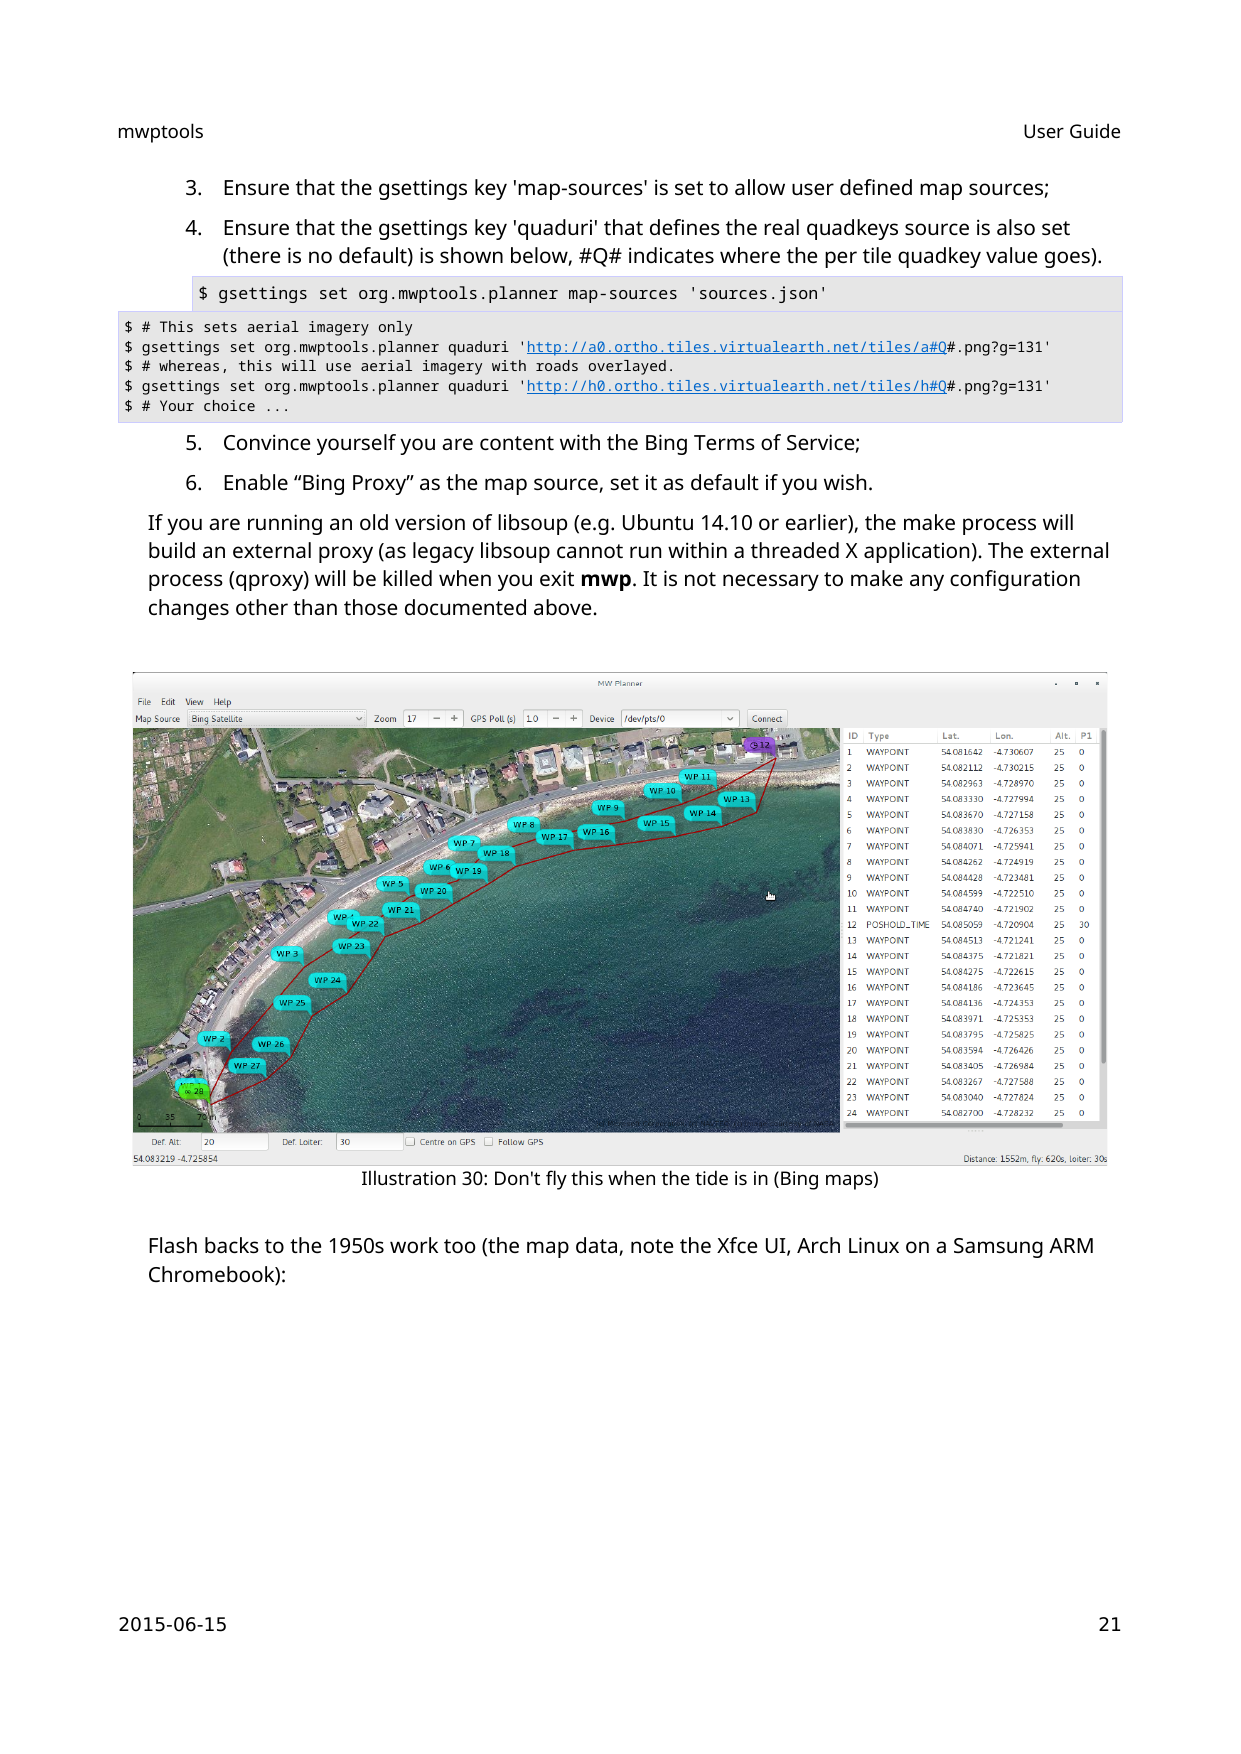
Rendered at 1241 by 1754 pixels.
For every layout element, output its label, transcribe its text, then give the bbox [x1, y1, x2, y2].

list $ # This sets aerial imagery only [119, 312, 1122, 331]
text $ # Your choice ... [119, 390, 1122, 422]
list $ gsettings set org.mwptools.planner quaduri 'http://h0.ortho.tiles.virtualearth.net/tiles/h#Q#.png?g=131' [119, 370, 1122, 390]
list $ gsettings set org.mwptools.planner quaduri 'http://a0.ortho.tiles.virtualearth.net/tiles/a#Q#.png?g=131' [119, 331, 1122, 350]
list Convince yourself you are content with the Bing Terms of Service; [185, 428, 1122, 456]
picture [132, 672, 1108, 1166]
text Illustration 30: Don't fly this when the tide is in (Bing maps) [133, 1166, 1107, 1191]
list Ensure that the gsettings key 'quaduri' that defines the real quadkeys source is also set (there is no default) is shown below, #Q# indicates where the per tile quadkey value goes). [185, 213, 1122, 270]
text Flash backs to the 1950s work too (the map data, note the Xfce UI, Arch Linux on a Samsung ARM Chromebook): [148, 1231, 1122, 1288]
text $ gsettings set org.mwptools.planner map-sources 'sources.json' [193, 277, 1122, 311]
list Ensure that the gsettings key 'map-sources' is set to allow user defined map sources; [185, 173, 1122, 201]
text If you are running an old version of libsoup (e.g. Ubuntu 14.10 or earlier), the make process will build an external proxy (as legacy libsoup cannot run within a threaded X application). The external process (qproxy) will be killed when you exit mwp. It is not necessary to make any configuration changes other than those documented above. [148, 508, 1122, 621]
text $ # whereas, this will use aerial imagery with roads overlayed. [119, 350, 1122, 370]
list Enable “Bing Proxy” as the map source, set it as default if you wish. [185, 468, 1122, 496]
